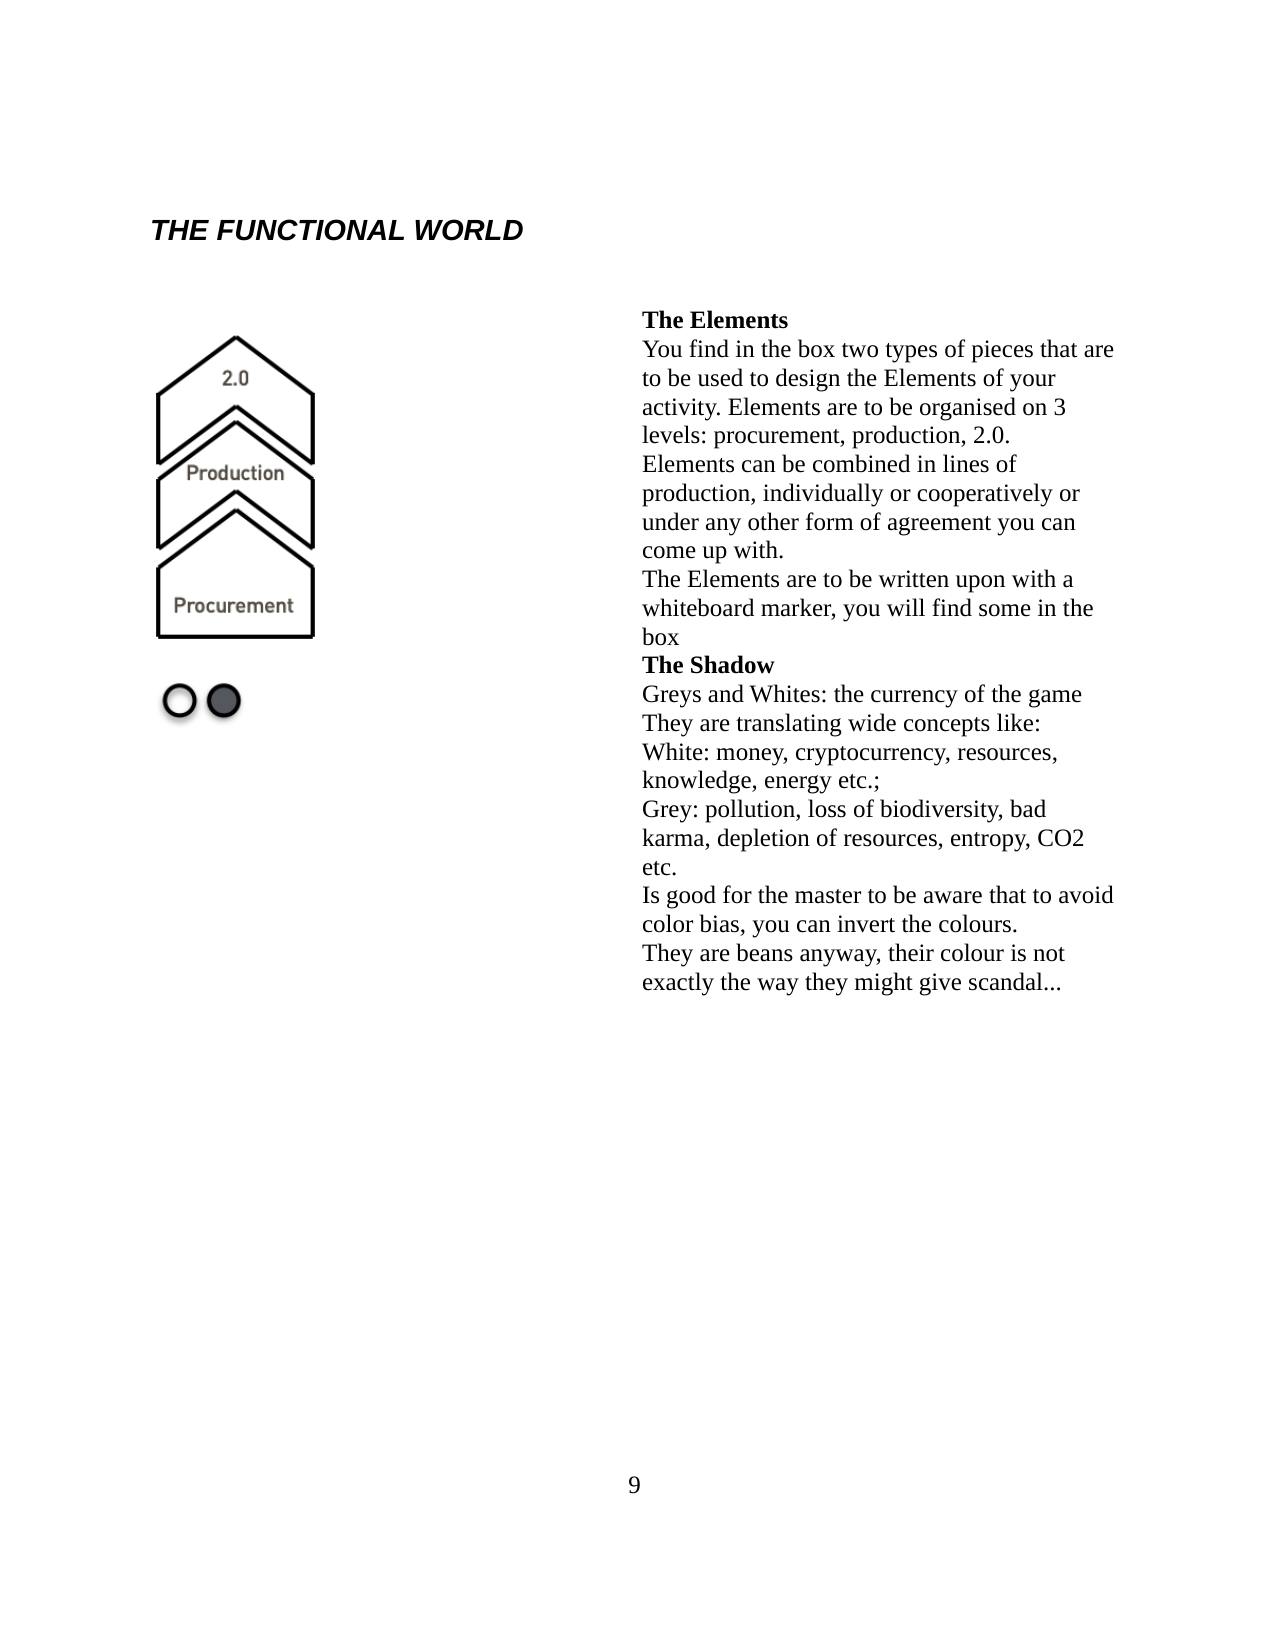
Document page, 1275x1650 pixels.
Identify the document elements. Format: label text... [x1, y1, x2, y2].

picture [154, 679, 249, 730]
table_cell [150, 679, 637, 880]
table_header The Elements [638, 305, 1125, 334]
table_cell Is good for the master to be aware that to avoid color bias, you can invert the colours. They are beans anyway, their colour is not exactly the way they might give scandal... [638, 880, 1125, 995]
table_cell [150, 334, 637, 650]
picture [154, 334, 317, 641]
subtitle THE FUNCTIONAL WORLD [150, 213, 1125, 246]
table_header [150, 305, 637, 334]
table_cell The Shadow [638, 650, 1125, 679]
table_cell You find in the box two types of pieces that are to be used to design the Elements of your activity. Elements are to be organised on 3 levels: procurement, production, 2.0. Elements can be combined in lines of production, individually or cooperatively or under any other form of agreement you can come up with. The Elements are to be written upon with a whiteboard marker, you will find some in the box [638, 334, 1125, 650]
table_cell Greys and Whites: the currency of the game They are translating wide concepts like: White: money, cryptocurrency, resources, knowledge, energy etc.; Grey: pollution, loss of biodiversity, bad karma, depletion of resources, entropy, CO2 etc. [638, 679, 1125, 880]
table_cell [150, 650, 637, 679]
table_cell [150, 880, 637, 995]
